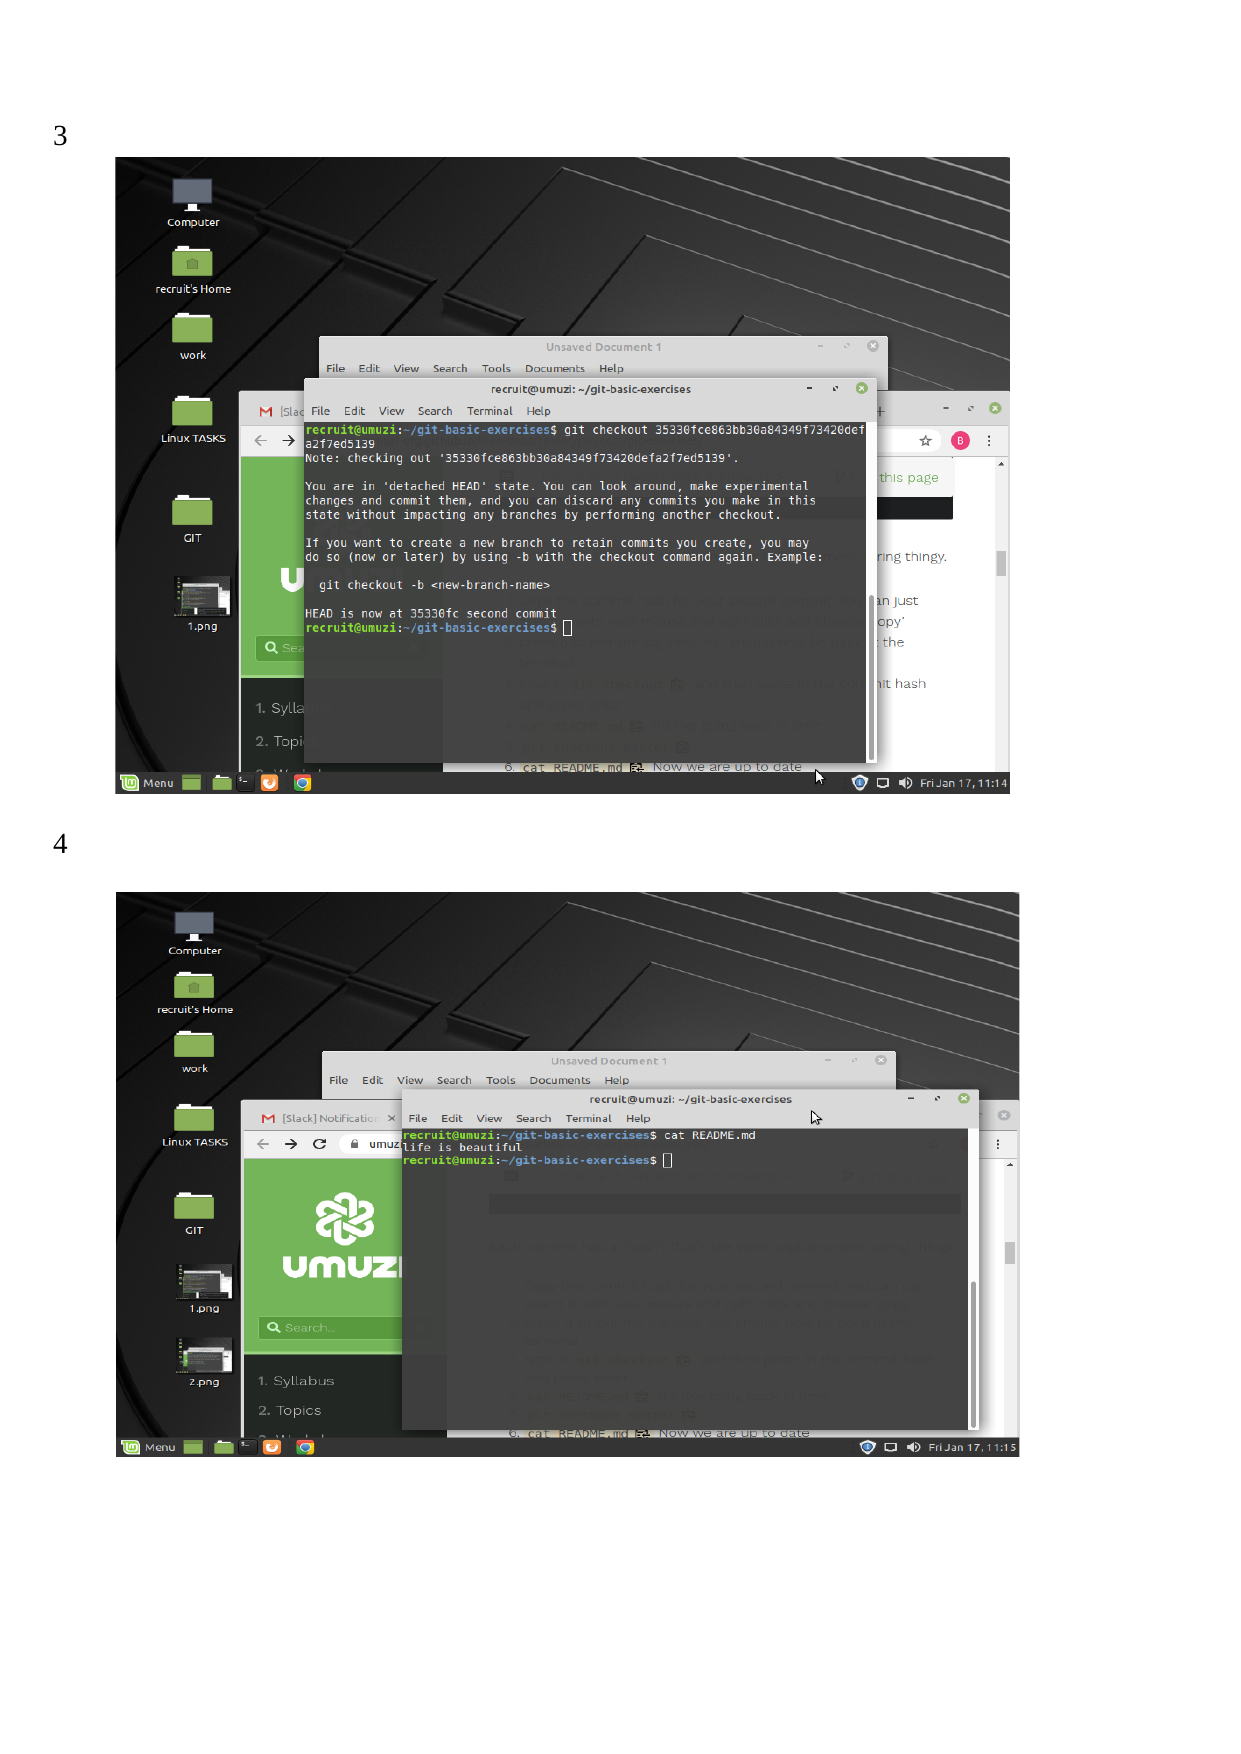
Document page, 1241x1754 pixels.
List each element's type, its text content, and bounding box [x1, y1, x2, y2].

picture [116, 892, 1020, 1457]
picture [115, 157, 1010, 794]
text 3 [53, 118, 1123, 152]
text 4 [53, 827, 1123, 860]
